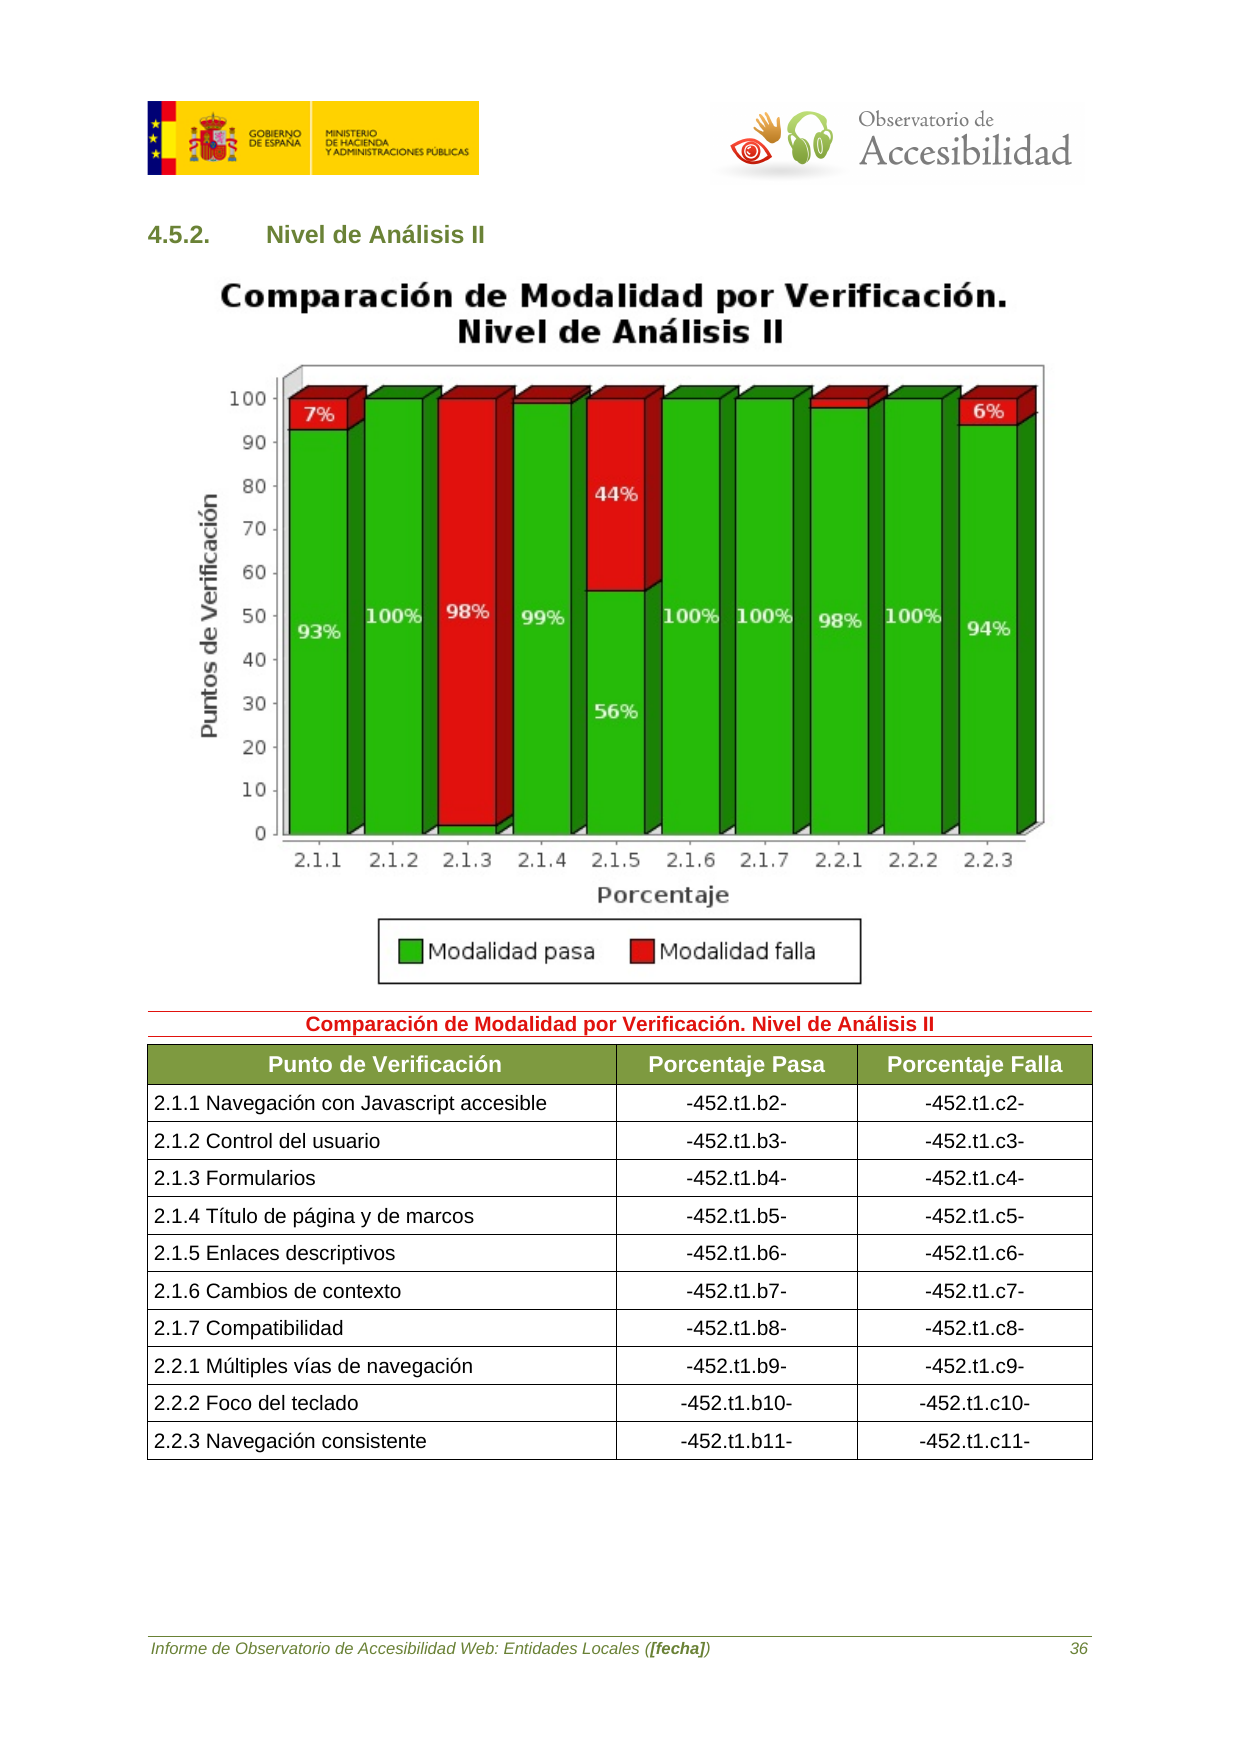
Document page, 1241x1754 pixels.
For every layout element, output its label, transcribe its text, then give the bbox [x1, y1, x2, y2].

table_cell -452.t1.b3- [617, 1122, 857, 1159]
subtitle Nivel de Análisis II [148, 220, 1092, 248]
table_cell 2.1.4 Título de página y de marcos [148, 1197, 616, 1234]
table_cell 2.1.2 Control del usuario [148, 1122, 616, 1159]
table_cell -452.t1.c7- [858, 1272, 1092, 1309]
table_cell -452.t1.c10- [858, 1385, 1092, 1421]
picture [147, 101, 479, 175]
table_header Porcentaje Pasa [617, 1045, 857, 1084]
table_cell -452.t1.b7- [617, 1272, 857, 1309]
table_cell -452.t1.b5- [617, 1197, 857, 1234]
table_cell -452.t1.c2- [858, 1085, 1092, 1121]
table_cell 2.1.5 Enlaces descriptivos [148, 1235, 616, 1271]
table_cell -452.t1.c3- [858, 1122, 1092, 1159]
table_cell 2.2.3 Navegación consistente [148, 1422, 616, 1459]
table_cell -452.t1.c4- [858, 1160, 1092, 1196]
table_cell -452.t1.b10- [617, 1385, 857, 1421]
table_cell -452.t1.c8- [858, 1310, 1092, 1346]
table_cell 2.2.1 Múltiples vías de navegación [148, 1347, 616, 1384]
table_header Porcentaje Falla [858, 1045, 1092, 1084]
table_cell -452.t1.b9- [617, 1347, 857, 1384]
table_cell -452.t1.c11- [858, 1422, 1092, 1459]
picture [178, 276, 1062, 986]
text Comparación de Modalidad por Verificación. Nivel de Análisis II [148, 1012, 1092, 1036]
table_cell -452.t1.c6- [858, 1235, 1092, 1271]
table_cell -452.t1.b4- [617, 1160, 857, 1196]
table_cell -452.t1.b8- [617, 1310, 857, 1346]
picture [710, 102, 1086, 185]
table_cell 2.1.3 Formularios [148, 1160, 616, 1196]
table_cell -452.t1.b6- [617, 1235, 857, 1271]
table_cell 2.1.7 Compatibilidad [148, 1310, 616, 1346]
table_header Punto de Verificación [148, 1045, 616, 1084]
table_cell 2.1.6 Cambios de contexto [148, 1272, 616, 1309]
table_cell -452.t1.c9- [858, 1347, 1092, 1384]
table_cell -452.t1.b2- [617, 1085, 857, 1121]
table_cell 2.1.1 Navegación con Javascript accesible [148, 1085, 616, 1121]
table_cell -452.t1.b11- [617, 1422, 857, 1459]
table_cell 2.2.2 Foco del teclado [148, 1385, 616, 1421]
table_cell -452.t1.c5- [858, 1197, 1092, 1234]
